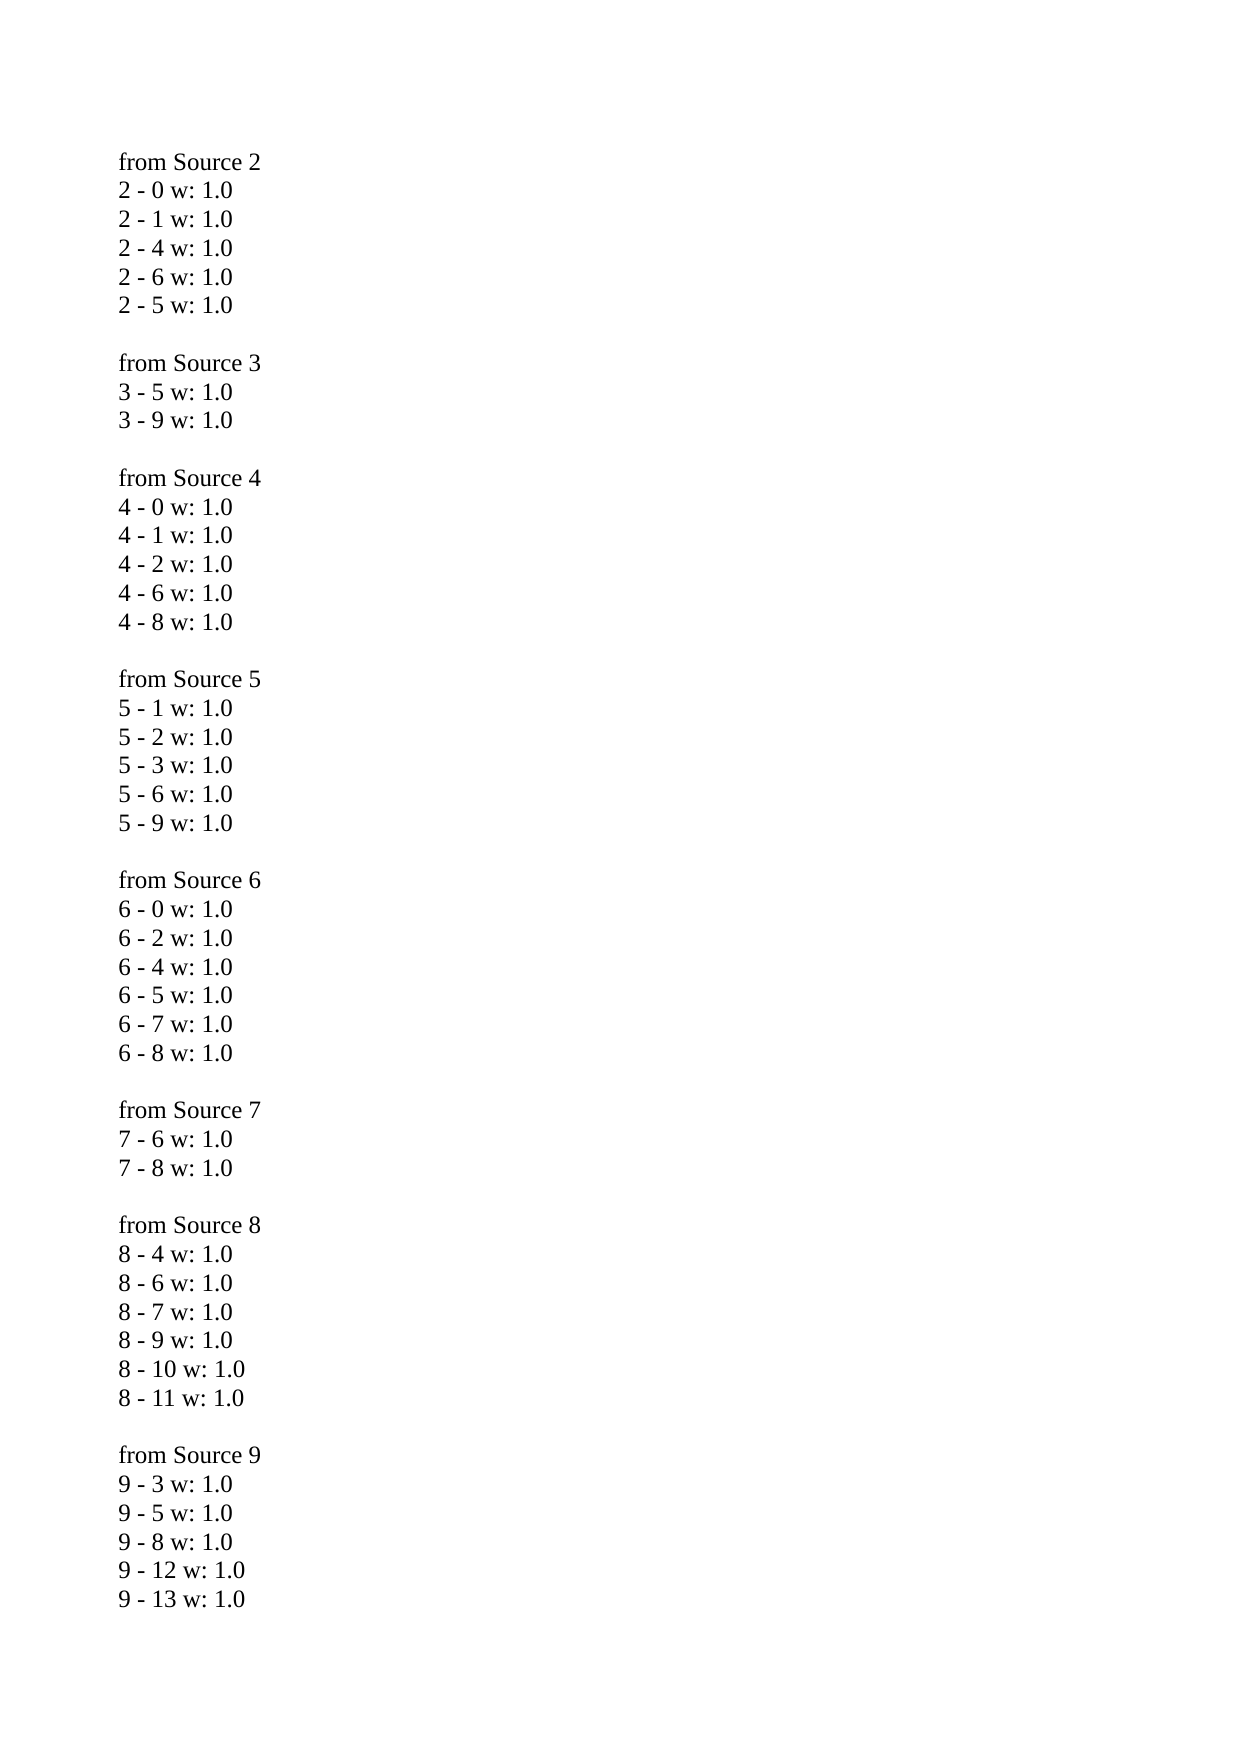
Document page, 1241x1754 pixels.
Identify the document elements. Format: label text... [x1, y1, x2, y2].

text 2 - 0 w: 1.0 [118, 176, 1122, 204]
text from Source 9 [118, 1441, 1122, 1469]
text 9 - 13 w: 1.0 [118, 1584, 1122, 1613]
text 4 - 6 w: 1.0 [118, 578, 1122, 607]
text 3 - 5 w: 1.0 [118, 377, 1122, 406]
text 7 - 6 w: 1.0 [118, 1124, 1122, 1153]
text 6 - 2 w: 1.0 [118, 923, 1122, 952]
text 8 - 6 w: 1.0 [118, 1268, 1122, 1297]
text 7 - 8 w: 1.0 [118, 1153, 1122, 1182]
text 8 - 4 w: 1.0 [118, 1239, 1122, 1268]
text 9 - 8 w: 1.0 [118, 1527, 1122, 1556]
text 8 - 10 w: 1.0 [118, 1354, 1122, 1383]
text from Source 3 [118, 348, 1122, 377]
text 2 - 5 w: 1.0 [118, 291, 1122, 319]
text 6 - 7 w: 1.0 [118, 1009, 1122, 1038]
text from Source 5 [118, 664, 1122, 693]
text 9 - 5 w: 1.0 [118, 1498, 1122, 1527]
text 6 - 4 w: 1.0 [118, 952, 1122, 981]
text 2 - 6 w: 1.0 [118, 262, 1122, 291]
text 8 - 7 w: 1.0 [118, 1297, 1122, 1326]
text from Source 8 [118, 1211, 1122, 1239]
text 3 - 9 w: 1.0 [118, 406, 1122, 434]
text 5 - 1 w: 1.0 [118, 693, 1122, 722]
text from Source 7 [118, 1096, 1122, 1124]
text 2 - 1 w: 1.0 [118, 204, 1122, 233]
text 5 - 3 w: 1.0 [118, 751, 1122, 779]
text 4 - 2 w: 1.0 [118, 549, 1122, 578]
text 6 - 0 w: 1.0 [118, 894, 1122, 923]
text 5 - 9 w: 1.0 [118, 808, 1122, 837]
text 5 - 6 w: 1.0 [118, 779, 1122, 808]
text 8 - 11 w: 1.0 [118, 1383, 1122, 1412]
text 9 - 3 w: 1.0 [118, 1469, 1122, 1498]
text from Source 4 [118, 463, 1122, 492]
text 4 - 0 w: 1.0 [118, 492, 1122, 521]
text 4 - 8 w: 1.0 [118, 607, 1122, 636]
text 9 - 12 w: 1.0 [118, 1556, 1122, 1584]
text 8 - 9 w: 1.0 [118, 1326, 1122, 1354]
text 5 - 2 w: 1.0 [118, 722, 1122, 751]
text 6 - 8 w: 1.0 [118, 1038, 1122, 1067]
text from Source 2 [118, 147, 1122, 176]
text 4 - 1 w: 1.0 [118, 521, 1122, 549]
text from Source 6 [118, 866, 1122, 894]
text 6 - 5 w: 1.0 [118, 981, 1122, 1009]
text 2 - 4 w: 1.0 [118, 233, 1122, 262]
